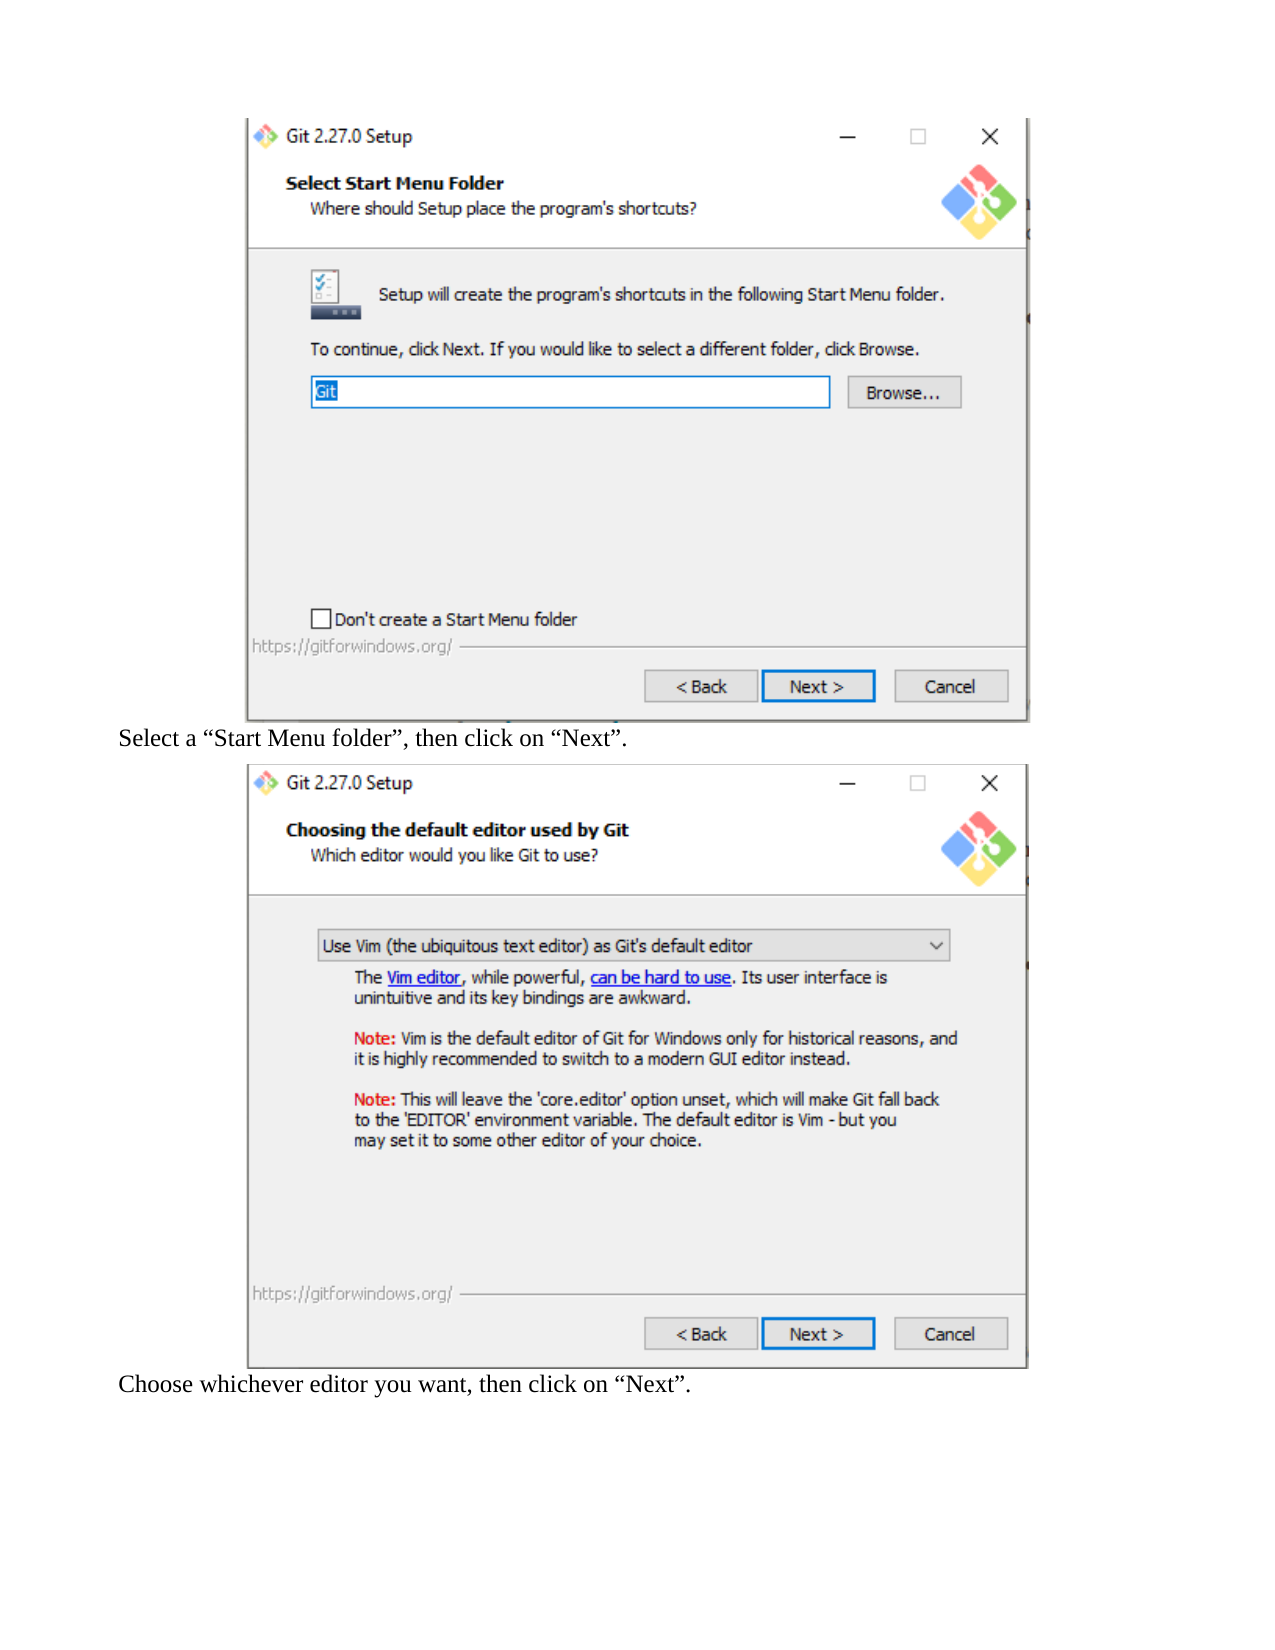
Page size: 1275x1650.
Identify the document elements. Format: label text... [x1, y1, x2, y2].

text Select a “Start Menu folder”, then click on “Next”. [118, 118, 1157, 752]
text Choose whichever editor you want, then click on “Next”. [118, 764, 1157, 1397]
picture [246, 764, 1029, 1369]
picture [244, 118, 1031, 723]
